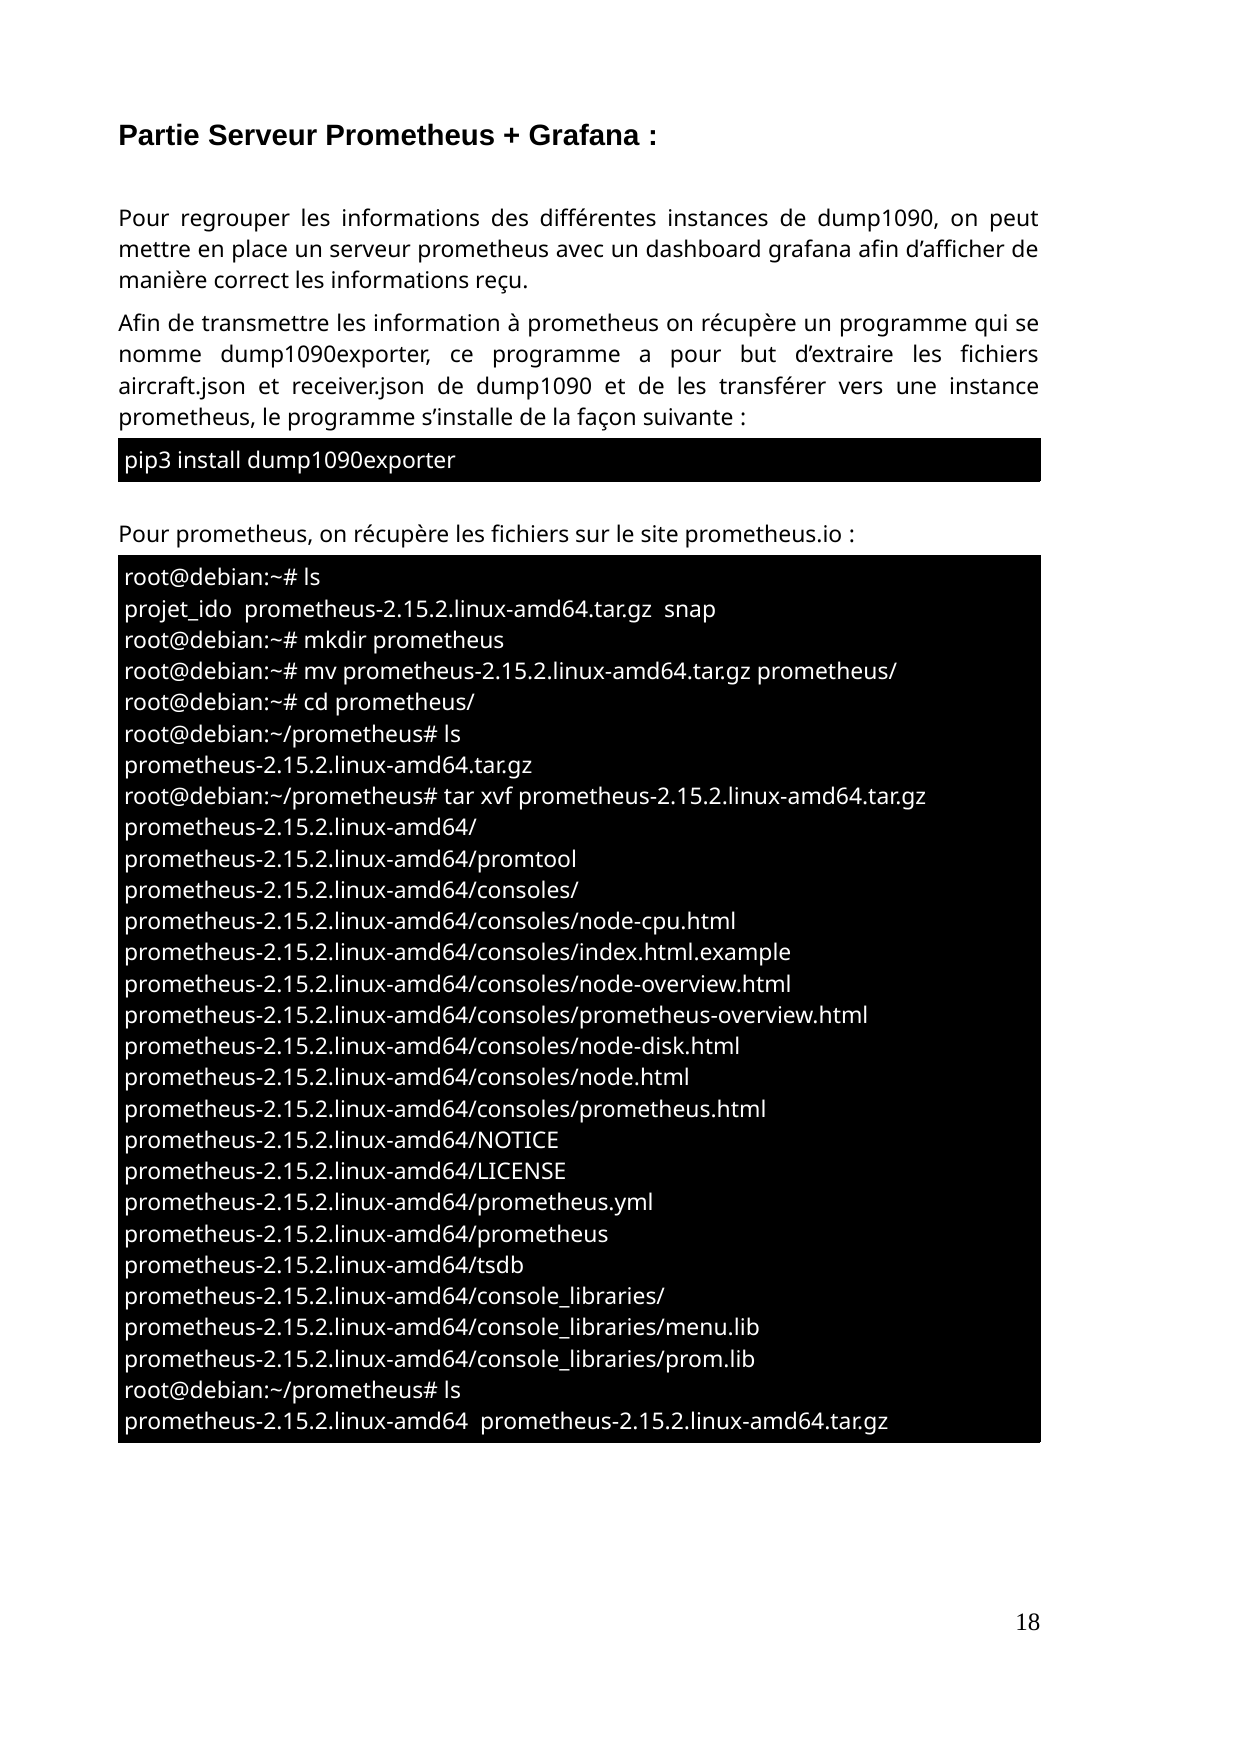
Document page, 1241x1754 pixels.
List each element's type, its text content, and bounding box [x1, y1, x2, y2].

table_header pip3 install dump1090exporter [119, 439, 1040, 481]
text Pour prometheus, on récupère les fichiers sur le site prometheus.io : [118, 518, 1040, 549]
subtitle Partie Serveur Prometheus + Grafana : [118, 118, 1040, 152]
text Pour regrouper les informations des différentes instances de dump1090, on peut mettre en place un serveur prometheus avec un dashboard grafana afin d’afficher de manière correct les informations reçu. [118, 202, 1040, 295]
table_header root@debian:~# ls projet_ido prometheus-2.15.2.linux-amd64.tar.gz snap root@debian:~# mkdir prometheus root@debian:~# mv prometheus-2.15.2.linux-amd64.tar.gz prometheus/ root@debian:~# cd prometheus/ root@debian:~/prometheus# ls prometheus-2.15.2.linux-amd64.tar.gz root@debian:~/prometheus# tar xvf prometheus-2.15.2.linux-amd64.tar.gz prometheus-2.15.2.linux-amd64/ prometheus-2.15.2.linux-amd64/promtool prometheus-2.15.2.linux-amd64/consoles/ prometheus-2.15.2.linux-amd64/consoles/node-cpu.html prometheus-2.15.2.linux-amd64/consoles/index.html.example prometheus-2.15.2.linux-amd64/consoles/node-overview.html prometheus-2.15.2.linux-amd64/consoles/prometheus-overview.html prometheus-2.15.2.linux-amd64/consoles/node-disk.html prometheus-2.15.2.linux-amd64/consoles/node.html prometheus-2.15.2.linux-amd64/consoles/prometheus.html prometheus-2.15.2.linux-amd64/NOTICE prometheus-2.15.2.linux-amd64/LICENSE prometheus-2.15.2.linux-amd64/prometheus.yml prometheus-2.15.2.linux-amd64/prometheus prometheus-2.15.2.linux-amd64/tsdb prometheus-2.15.2.linux-amd64/console_libraries/ prometheus-2.15.2.linux-amd64/console_libraries/menu.lib prometheus-2.15.2.linux-amd64/console_libraries/prom.lib root@debian:~/prometheus# ls prometheus-2.15.2.linux-amd64 prometheus-2.15.2.linux-amd64.tar.gz [119, 556, 1040, 1442]
text Afin de transmettre les information à prometheus on récupère un programme qui se nomme dump1090exporter, ce programme a pour but d’extraire les fichiers aircraft.json et receiver.json de dump1090 et de les transférer vers une instance prometheus, le programme s’installe de la façon suivante : [118, 307, 1040, 432]
